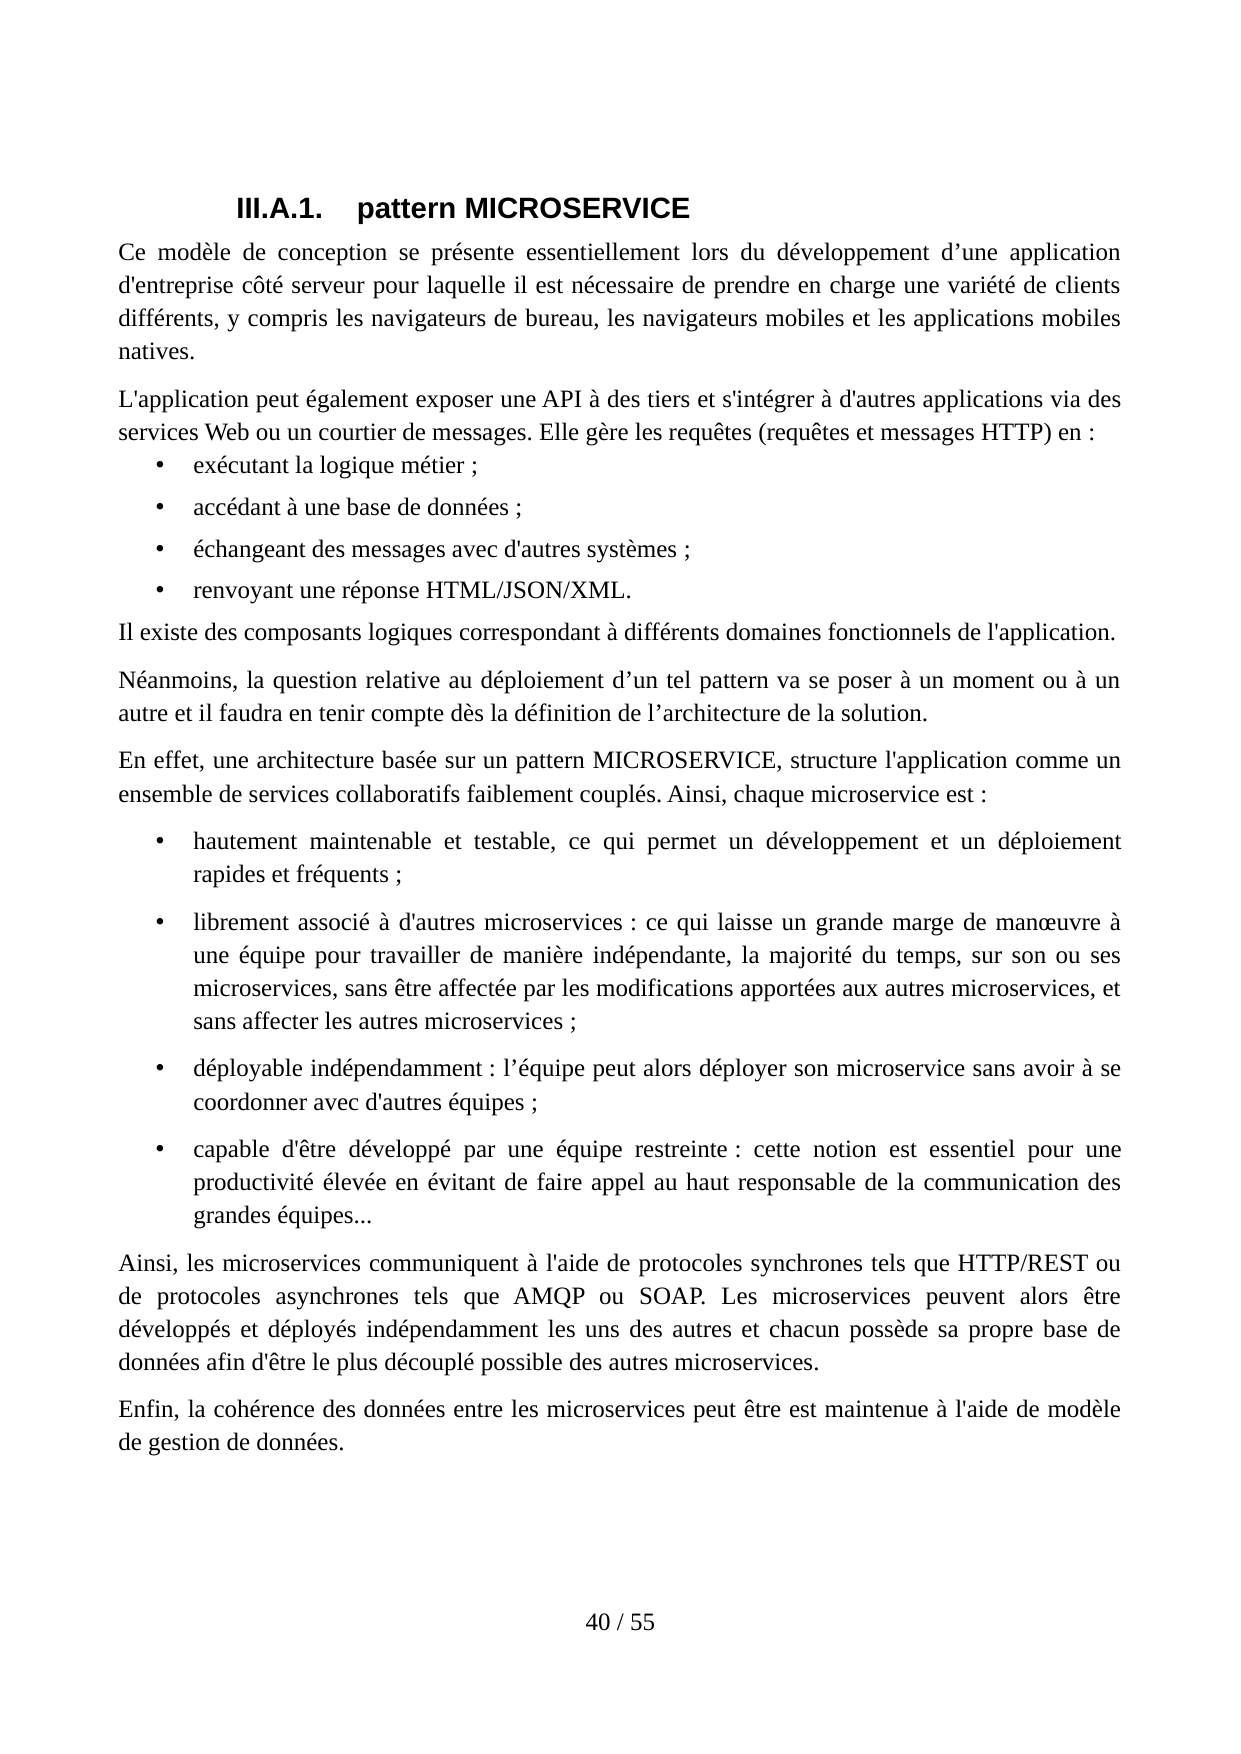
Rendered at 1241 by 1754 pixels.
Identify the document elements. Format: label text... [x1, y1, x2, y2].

list librement associé à d'autres microservices : ce qui laisse un grande marge de manœuvre à une équipe pour travailler de manière indépendante, la majorité du temps, sur son ou ses microservices, sans être affectée par les modifications apportées aux autres microservices, et sans affecter les autres microservices ; [156, 907, 1122, 1035]
list accédant à une base de données ; [156, 492, 1122, 521]
text Il existe des composants logiques correspondant à différents domaines fonctionnels de l'application. [118, 617, 1122, 646]
list déployable indépendamment : l’équipe peut alors déployer son microservice sans avoir à se coordonner avec d'autres équipes ; [156, 1053, 1122, 1115]
text En effet, une architecture basée sur un pattern MICROSERVICE, structure l'application comme un ensemble de services collaboratifs faiblement couplés. Ainsi, chaque microservice est : [118, 746, 1122, 807]
list capable d'être développé par une équipe restreinte : cette notion est essentiel pour une productivité élevée en évitant de faire appel au haut responsable de la communication des grandes équipes... [156, 1134, 1122, 1229]
subtitle pattern MICROSERVICE [118, 191, 1122, 225]
text L'application peut également exposer une API à des tiers et s'intégrer à d'autres applications via des services Web ou un courtier de messages. Elle gère les requêtes (requêtes et messages HTTP) en : [118, 384, 1122, 446]
list échangeant des messages avec d'autres systèmes ; [156, 534, 1122, 562]
text Ce modèle de conception se présente essentiellement lors du développement d’une application d'entreprise côté serveur pour laquelle il est nécessaire de prendre en charge une variété de clients différents, y compris les navigateurs de bureau, les navigateurs mobiles et les applications mobiles natives. [118, 237, 1122, 365]
list exécutant la logique métier ; [156, 450, 1122, 479]
text Ainsi, les microservices communiquent à l'aide de protocoles synchrones tels que HTTP/REST ou de protocoles asynchrones tels que AMQP ou SOAP. Les microservices peuvent alors être développés et déployés indépendamment les uns des autres et chacun possède sa propre base de données afin d'être le plus découplé possible des autres microservices. [118, 1248, 1122, 1376]
list hautement maintenable et testable, ce qui permet un développement et un déploiement rapides et fréquents ; [156, 826, 1122, 888]
text Néanmoins, la question relative au déploiement d’un tel pattern va se poser à un moment ou à un autre et il faudra en tenir compte dès la définition de l’architecture de la solution. [118, 665, 1122, 727]
list renvoyant une réponse HTML/JSON/XML. [156, 576, 1122, 604]
text Enfin, la cohérence des données entre les microservices peut être est maintenue à l'aide de modèle de gestion de données. [118, 1394, 1122, 1456]
